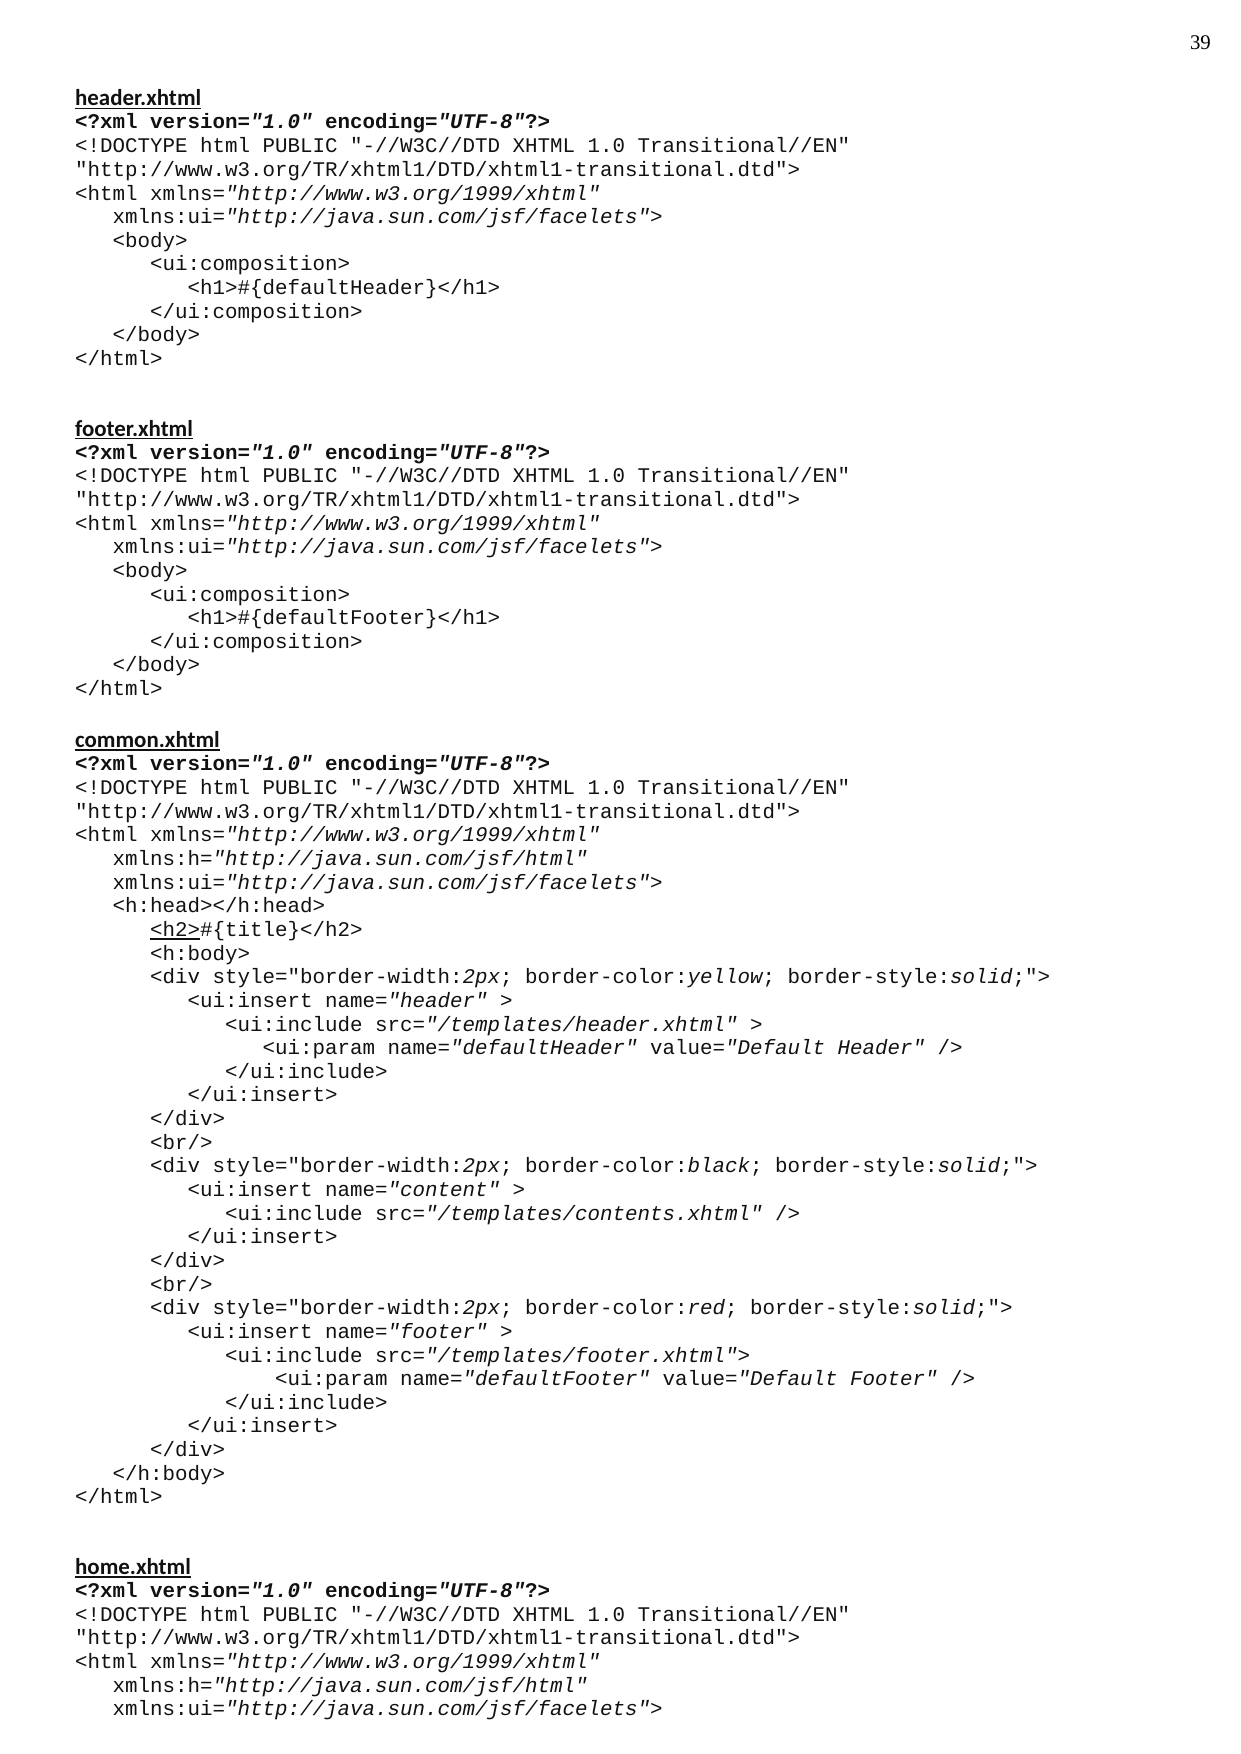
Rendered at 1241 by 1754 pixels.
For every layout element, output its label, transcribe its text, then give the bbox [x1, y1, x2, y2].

text <body> [75, 560, 1211, 583]
text footer.xhtml [75, 414, 1211, 442]
text xmlns:ui="http://java.sun.com/jsf/facelets"> [75, 872, 1211, 895]
text </body> [75, 324, 1211, 348]
text <html xmlns="http://www.w3.org/1999/xhtml" [75, 824, 1211, 848]
text xmlns:h="http://java.sun.com/jsf/html" [75, 848, 1211, 872]
text <h2>#{title}</h2> [75, 919, 1211, 943]
text <ui:insert name="content" > [75, 1179, 1211, 1203]
text <ui:param name="defaultHeader" value="Default Header" /> [75, 1037, 1211, 1061]
text <?xml version="1.0" encoding="UTF-8"?> [75, 112, 1211, 135]
text xmlns:h="http://java.sun.com/jsf/html" [75, 1675, 1211, 1698]
text </h:body> [75, 1463, 1211, 1486]
text <ui:param name="defaultFooter" value="Default Footer" /> [75, 1368, 1211, 1392]
text </ui:include> [75, 1061, 1211, 1084]
text <br/> [75, 1274, 1211, 1297]
text </ui:insert> [75, 1226, 1211, 1250]
text <h:head></h:head> [75, 895, 1211, 919]
text xmlns:ui="http://java.sun.com/jsf/facelets"> [75, 206, 1211, 230]
text <h1>#{defaultFooter}</h1> [75, 607, 1211, 631]
text <h:body> [75, 943, 1211, 966]
text </html> [75, 348, 1211, 372]
text <br/> [75, 1132, 1211, 1155]
text </ui:insert> [75, 1416, 1211, 1439]
text </ui:insert> [75, 1084, 1211, 1108]
text <div style="border-width:2px; border-color:red; border-style:solid;"> [75, 1297, 1211, 1321]
text <div style="border-width:2px; border-color:yellow; border-style:solid;"> [75, 966, 1211, 990]
text <ui:insert name="footer" > [75, 1321, 1211, 1344]
text <?xml version="1.0" encoding="UTF-8"?> [75, 1580, 1211, 1604]
text <?xml version="1.0" encoding="UTF-8"?> [75, 442, 1211, 465]
text <ui:include src="/templates/header.xhtml" > [75, 1013, 1211, 1037]
text "http://www.w3.org/TR/xhtml1/DTD/xhtml1-transitional.dtd"> [75, 489, 1211, 513]
text "http://www.w3.org/TR/xhtml1/DTD/xhtml1-transitional.dtd"> [75, 1627, 1211, 1651]
text <div style="border-width:2px; border-color:black; border-style:solid;"> [75, 1155, 1211, 1179]
text <!DOCTYPE html PUBLIC "-//W3C//DTD XHTML 1.0 Transitional//EN" [75, 135, 1211, 159]
text </div> [75, 1439, 1211, 1463]
text <h1>#{defaultHeader}</h1> [75, 277, 1211, 301]
text </ui:composition> [75, 301, 1211, 324]
text </html> [75, 678, 1211, 702]
text <ui:include src="/templates/footer.xhtml"> [75, 1344, 1211, 1368]
text <ui:composition> [75, 253, 1211, 277]
text common.xhtml [75, 725, 1211, 753]
text </div> [75, 1250, 1211, 1274]
text </body> [75, 654, 1211, 678]
text <html xmlns="http://www.w3.org/1999/xhtml" [75, 1651, 1211, 1675]
text home.xhtml [75, 1552, 1211, 1580]
text <!DOCTYPE html PUBLIC "-//W3C//DTD XHTML 1.0 Transitional//EN" [75, 465, 1211, 489]
text xmlns:ui="http://java.sun.com/jsf/facelets"> [75, 536, 1211, 560]
text <ui:composition> [75, 583, 1211, 607]
text <!DOCTYPE html PUBLIC "-//W3C//DTD XHTML 1.0 Transitional//EN" [75, 777, 1211, 801]
text <html xmlns="http://www.w3.org/1999/xhtml" [75, 513, 1211, 536]
text <body> [75, 230, 1211, 253]
text <ui:insert name="header" > [75, 990, 1211, 1013]
text </ui:include> [75, 1392, 1211, 1416]
text "http://www.w3.org/TR/xhtml1/DTD/xhtml1-transitional.dtd"> [75, 159, 1211, 182]
text header.xhtml [75, 83, 1211, 112]
text <!DOCTYPE html PUBLIC "-//W3C//DTD XHTML 1.0 Transitional//EN" [75, 1604, 1211, 1627]
text <?xml version="1.0" encoding="UTF-8"?> [75, 753, 1211, 777]
text "http://www.w3.org/TR/xhtml1/DTD/xhtml1-transitional.dtd"> [75, 801, 1211, 824]
text </html> [75, 1486, 1211, 1510]
text </div> [75, 1108, 1211, 1132]
text <ui:include src="/templates/contents.xhtml" /> [75, 1203, 1211, 1226]
text </ui:composition> [75, 631, 1211, 654]
text xmlns:ui="http://java.sun.com/jsf/facelets"> [75, 1698, 1211, 1722]
text <html xmlns="http://www.w3.org/1999/xhtml" [75, 182, 1211, 206]
